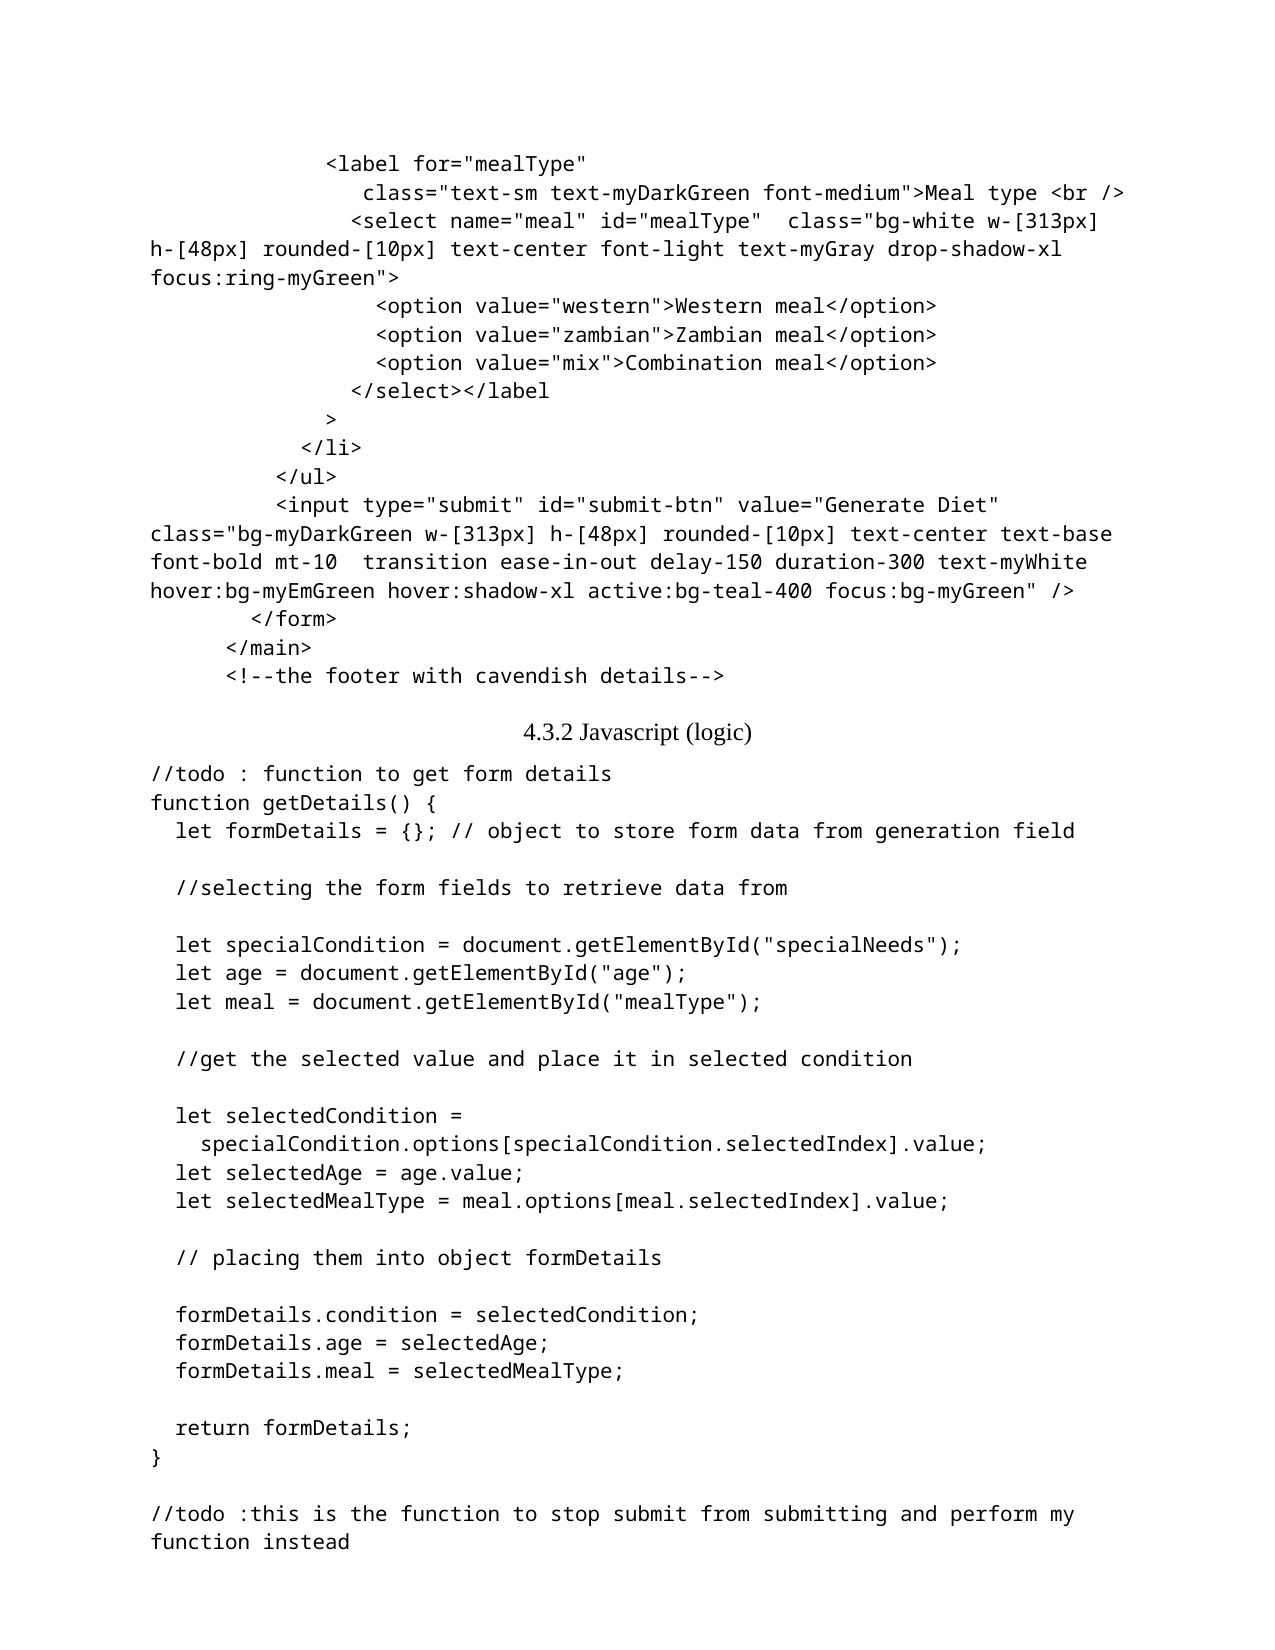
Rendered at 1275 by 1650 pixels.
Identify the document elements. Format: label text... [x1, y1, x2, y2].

text formDetails.age = selectedAge; [150, 1328, 1125, 1357]
text <label for="mealType" [150, 149, 1125, 178]
text let age = document.getElementById("age"); [150, 958, 1125, 987]
text specialCondition.options[specialCondition.selectedIndex].value; [150, 1129, 1125, 1158]
text formDetails.condition = selectedCondition; [150, 1300, 1125, 1328]
text <input type="submit" id="submit-btn" value="Generate Diet" class="bg-myDarkGreen w-[313px] h-[48px] rounded-[10px] text-center text-base font-bold mt-10 transition ease-in-out delay-150 duration-300 text-myWhite hover:bg-myEmGreen hover:shadow-xl active:bg-teal-400 focus:bg-myGreen" /> [150, 490, 1125, 604]
text let formDetails = {}; // object to store form data from generation field [150, 816, 1125, 845]
text function getDetails() { [150, 788, 1125, 816]
text let selectedMealType = meal.options[meal.selectedIndex].value; [150, 1186, 1125, 1214]
text return formDetails; [150, 1413, 1125, 1442]
text <!--the footer with cavendish details--> [150, 661, 1125, 689]
text <option value="western">Western meal</option> [150, 291, 1125, 320]
text </ul> [150, 462, 1125, 490]
text //selecting the form fields to retrieve data from [150, 873, 1125, 902]
text </main> [150, 633, 1125, 661]
text </form> [150, 604, 1125, 633]
text let selectedAge = age.value; [150, 1158, 1125, 1186]
subtitle 4.3.2 Javascript (logic) [150, 718, 1125, 746]
text <select name="meal" id="mealType" class="bg-white w-[313px] h-[48px] rounded-[10px] text-center font-light text-myGray drop-shadow-xl focus:ring-myGreen"> [150, 206, 1125, 291]
text > [150, 405, 1125, 433]
text //todo :this is the function to stop submit from submitting and perform my function instead [150, 1499, 1125, 1556]
text class="text-sm text-myDarkGreen font-medium">Meal type <br /> [150, 178, 1125, 206]
text let specialCondition = document.getElementById("specialNeeds"); [150, 930, 1125, 958]
text <option value="mix">Combination meal</option> [150, 348, 1125, 377]
text let meal = document.getElementById("mealType"); [150, 987, 1125, 1015]
text //get the selected value and place it in selected condition [150, 1044, 1125, 1072]
text //todo : function to get form details [150, 759, 1125, 788]
text let selectedCondition = [150, 1101, 1125, 1129]
text formDetails.meal = selectedMealType; [150, 1357, 1125, 1385]
text </select></label [150, 377, 1125, 405]
text </li> [150, 433, 1125, 462]
text <option value="zambian">Zambian meal</option> [150, 320, 1125, 348]
text // placing them into object formDetails [150, 1243, 1125, 1271]
text } [150, 1442, 1125, 1470]
